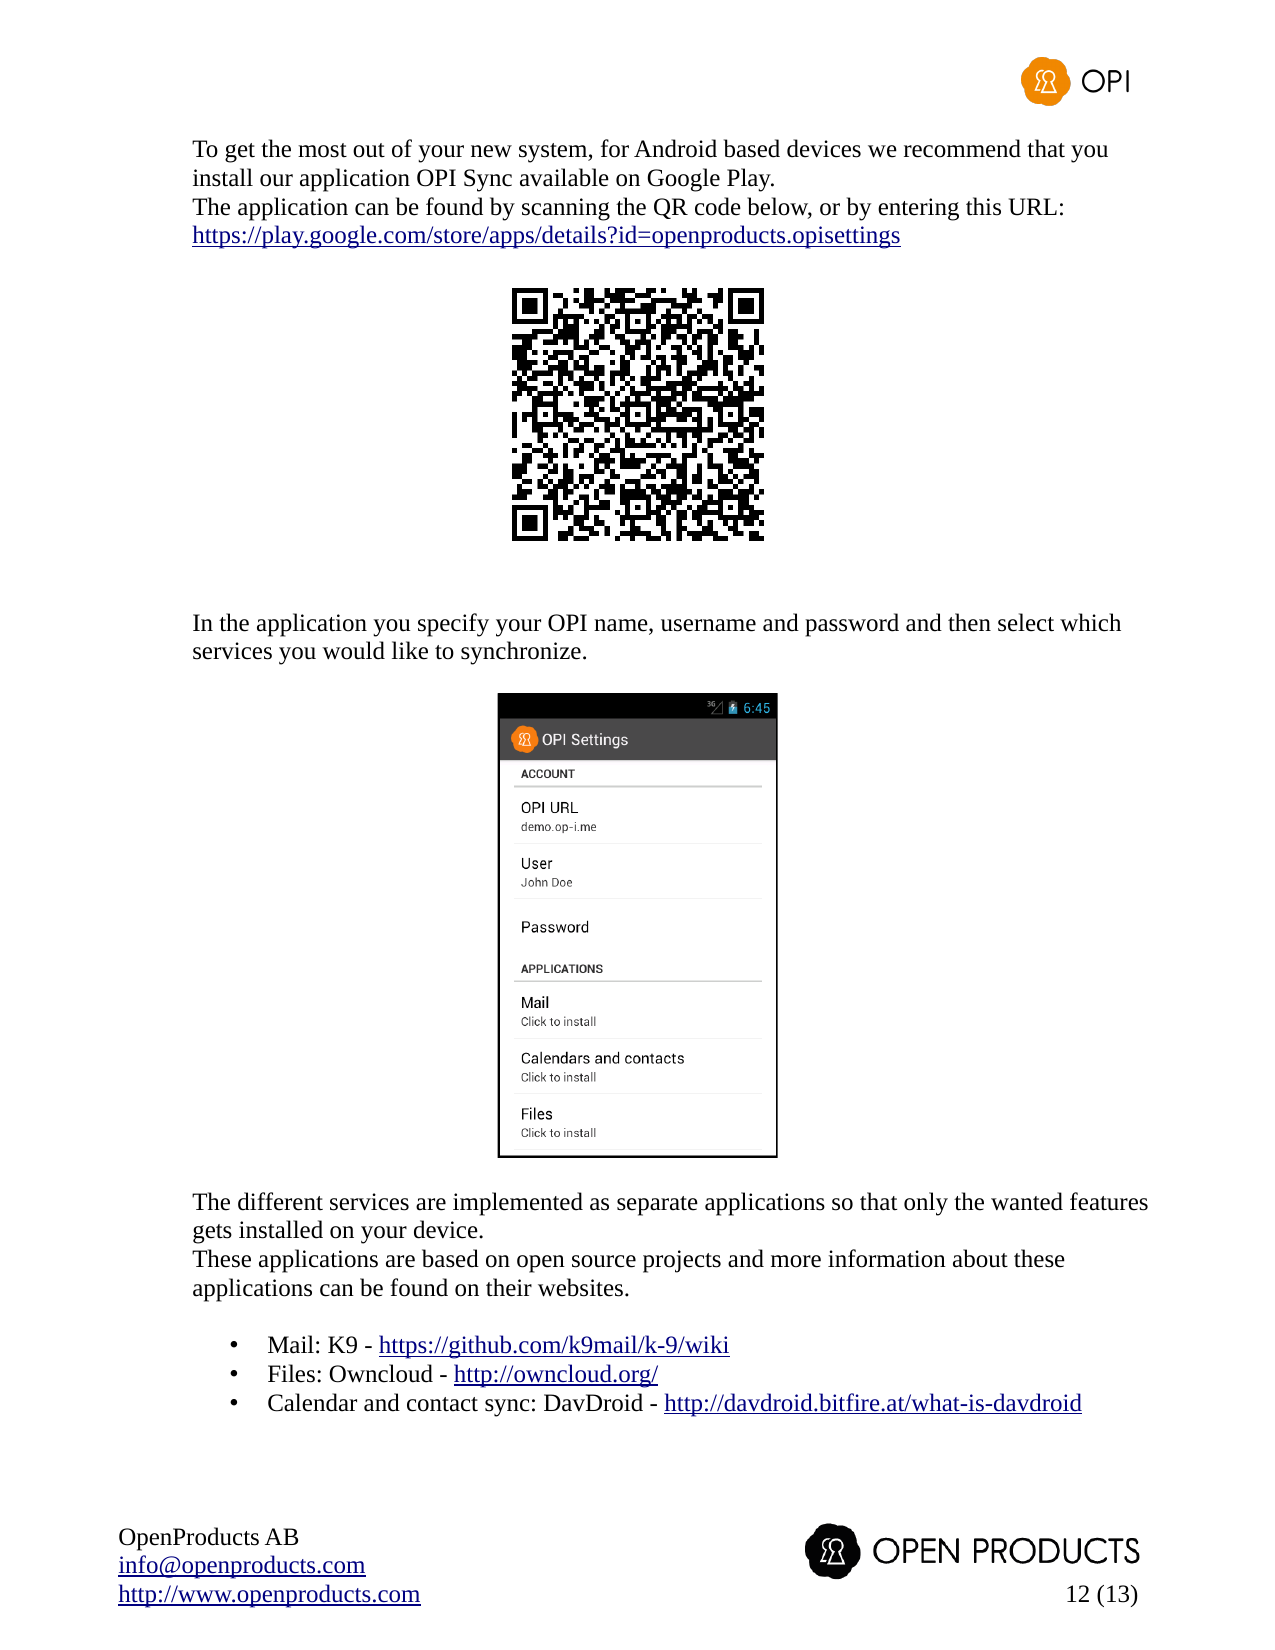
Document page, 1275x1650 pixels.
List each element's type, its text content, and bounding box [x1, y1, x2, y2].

text The application can be found by scanning the QR code below, or by entering this URL: https://play.google.com/store/apps/details?id=openproducts.opisettings [192, 192, 1157, 249]
text The different services are implemented as separate applications so that only the wanted features gets installed on your device. [192, 1187, 1157, 1244]
picture [501, 278, 774, 551]
picture [998, 34, 1157, 128]
text In the application you specify your OPI name, username and password and then select which services you would like to synchronize. [192, 608, 1157, 665]
text These applications are based on open source projects and more information about these applications can be found on their websites. [192, 1244, 1157, 1302]
text To get the most out of your new system, for Android based devices we recommend that you install our application OPI Sync available on Google Play. [192, 134, 1157, 192]
list Mail: K9 - https://github.com/k9mail/k-9/wiki [229, 1331, 1157, 1359]
picture [780, 1497, 1162, 1604]
list Calendar and contact sync: DavDroid - http://davdroid.bitfire.at/what-is-davdroid [229, 1388, 1157, 1417]
picture [497, 693, 778, 1158]
list Files: Owncloud - http://owncloud.org/ [229, 1359, 1157, 1388]
